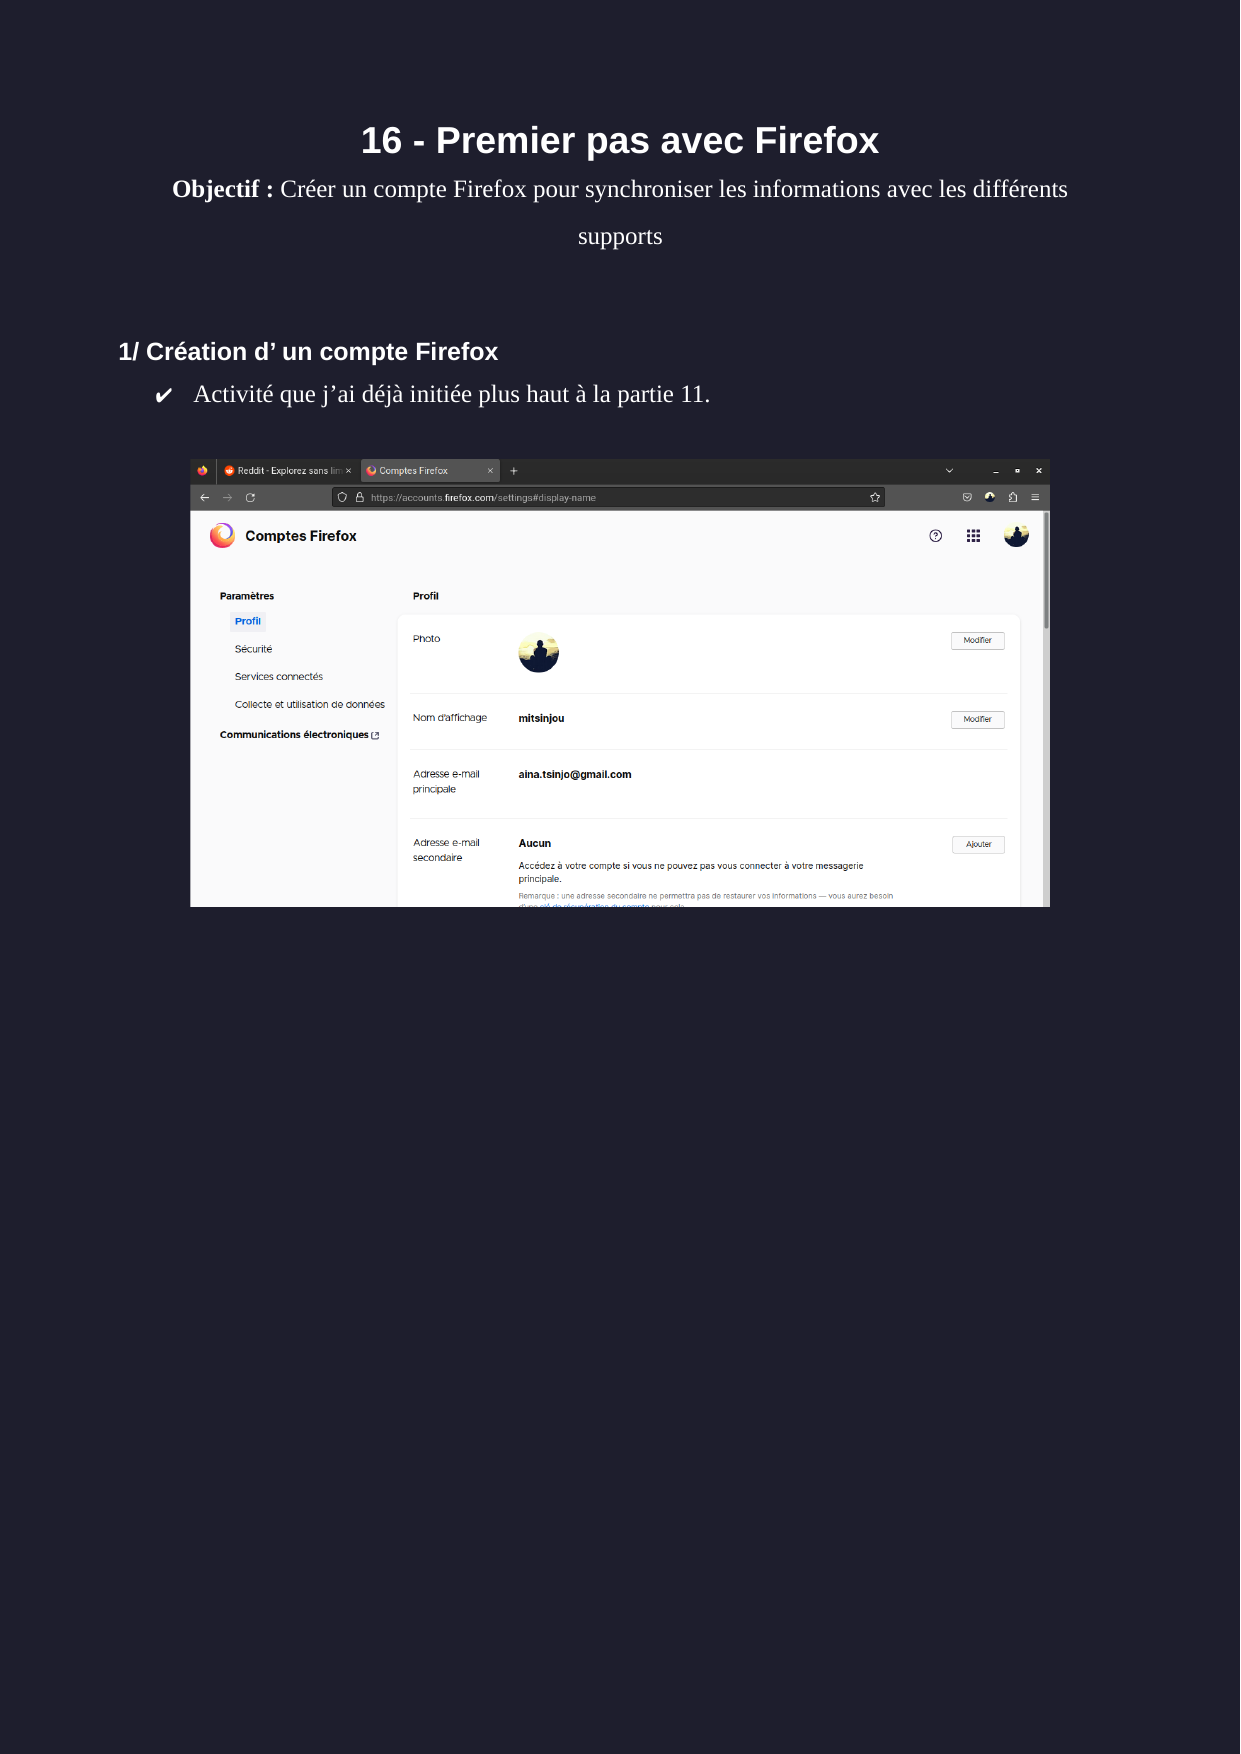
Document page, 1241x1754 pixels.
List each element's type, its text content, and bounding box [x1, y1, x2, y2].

text Objectif : Créer un compte Firefox pour synchroniser les informations avec les différents [118, 174, 1122, 202]
subtitle 1/ Création d’ un compte Firefox [118, 337, 1122, 366]
text supports [118, 221, 1122, 250]
list Activité que j’ai déjà initiée plus haut à la partie 11. [156, 379, 1122, 407]
picture [190, 459, 1050, 907]
subtitle 16 - Premier pas avec Firefox [118, 118, 1122, 161]
